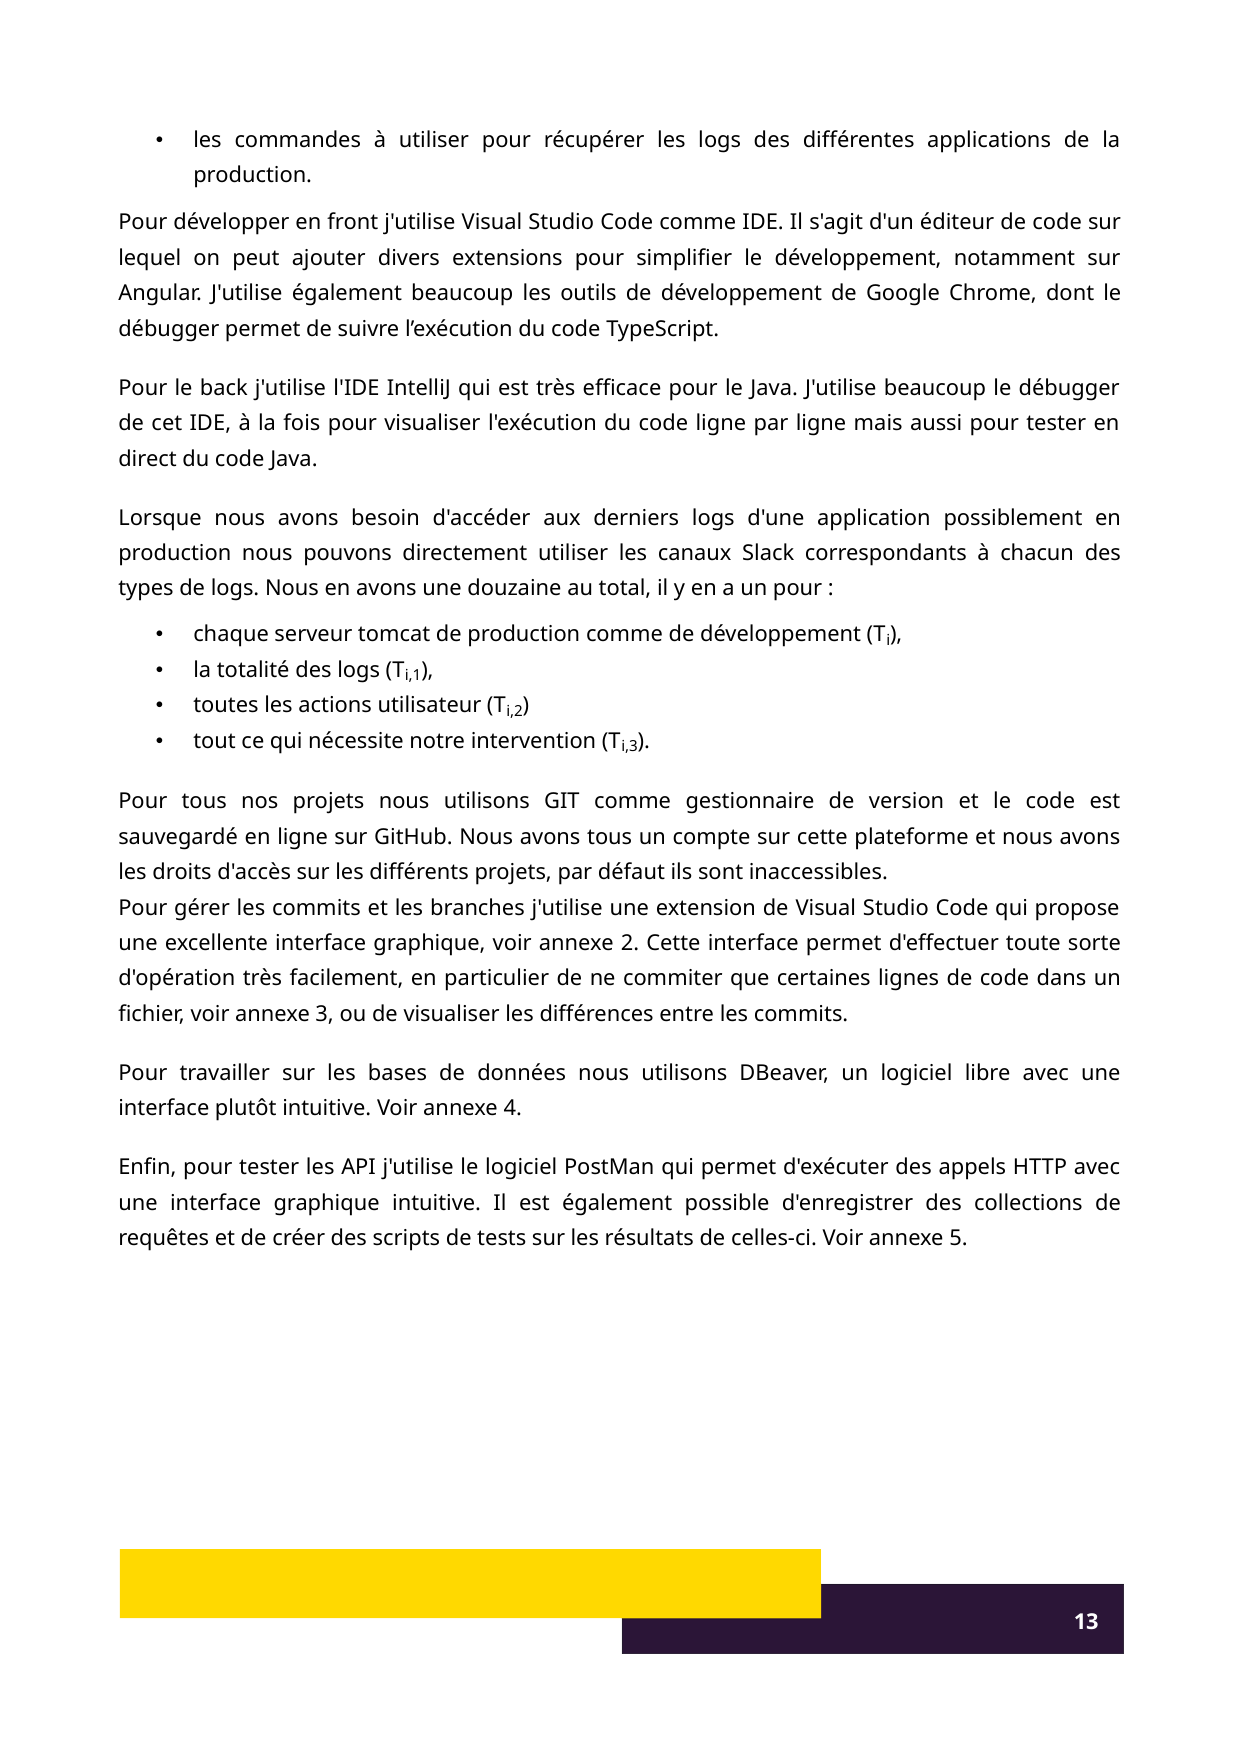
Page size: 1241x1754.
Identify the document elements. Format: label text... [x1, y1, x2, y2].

text Pour gérer les commits et les branches j'utilise une extension de Visual Studio Code qui propose une excellente interface graphique, voir annexe 2. Cette interface permet d'effectuer toute sorte d'opération très facilement, en particulier de ne commiter que certaines lignes de code dans un fichier, voir annexe 3, ou de visualiser les différences entre les commits. [118, 886, 1122, 1028]
list les commandes à utiliser pour récupérer les logs des différentes applications de la production. [156, 118, 1122, 189]
list la totalité des logs (Ti,1), [156, 649, 1122, 685]
list toutes les actions utilisateur (Ti,2) [156, 685, 1122, 721]
text Lorsque nous avons besoin d'accéder aux derniers logs d'une application possiblement en production nous pouvons directement utiliser les canaux Slack correspondants à chacun des types de logs. Nous en avons une douzaine au total, il y en a un pour : [118, 496, 1122, 602]
text Pour travailler sur les bases de données nous utilisons DBeaver, un logiciel libre avec une interface plutôt intuitive. Voir annexe 4. [118, 1051, 1122, 1122]
text Pour le back j'utilise l'IDE IntelliJ qui est très efficace pour le Java. J'utilise beaucoup le débugger de cet IDE, à la fois pour visualiser l'exécution du code ligne par ligne mais aussi pour tester en direct du code Java. [118, 366, 1122, 472]
text Pour tous nos projets nous utilisons GIT comme gestionnaire de version et le code est sauvegardé en ligne sur GitHub. Nous avons tous un compte sur cette plateforme et nous avons les droits d'accès sur les différents projets, par défaut ils sont inaccessibles. [118, 780, 1122, 886]
list chaque serveur tomcat de production comme de développement (Ti), [156, 614, 1122, 649]
picture [119, 1549, 1124, 1654]
text Enfin, pour tester les API j'utilise le logiciel PostMan qui permet d'exécuter des appels HTTP avec une interface graphique intuitive. Il est également possible d'enregistrer des collections de requêtes et de créer des scripts de tests sur les résultats de celles-ci. Voir annexe 5. [118, 1146, 1122, 1252]
text Pour développer en front j'utilise Visual Studio Code comme IDE. Il s'agit d'un éditeur de code sur lequel on peut ajouter divers extensions pour simplifier le développement, notamment sur Angular. J'utilise également beaucoup les outils de développement de Google Chrome, dont le débugger permet de suivre l’exécution du code TypeScript. [118, 201, 1122, 342]
list tout ce qui nécessite notre intervention (Ti,3). [156, 721, 1122, 756]
